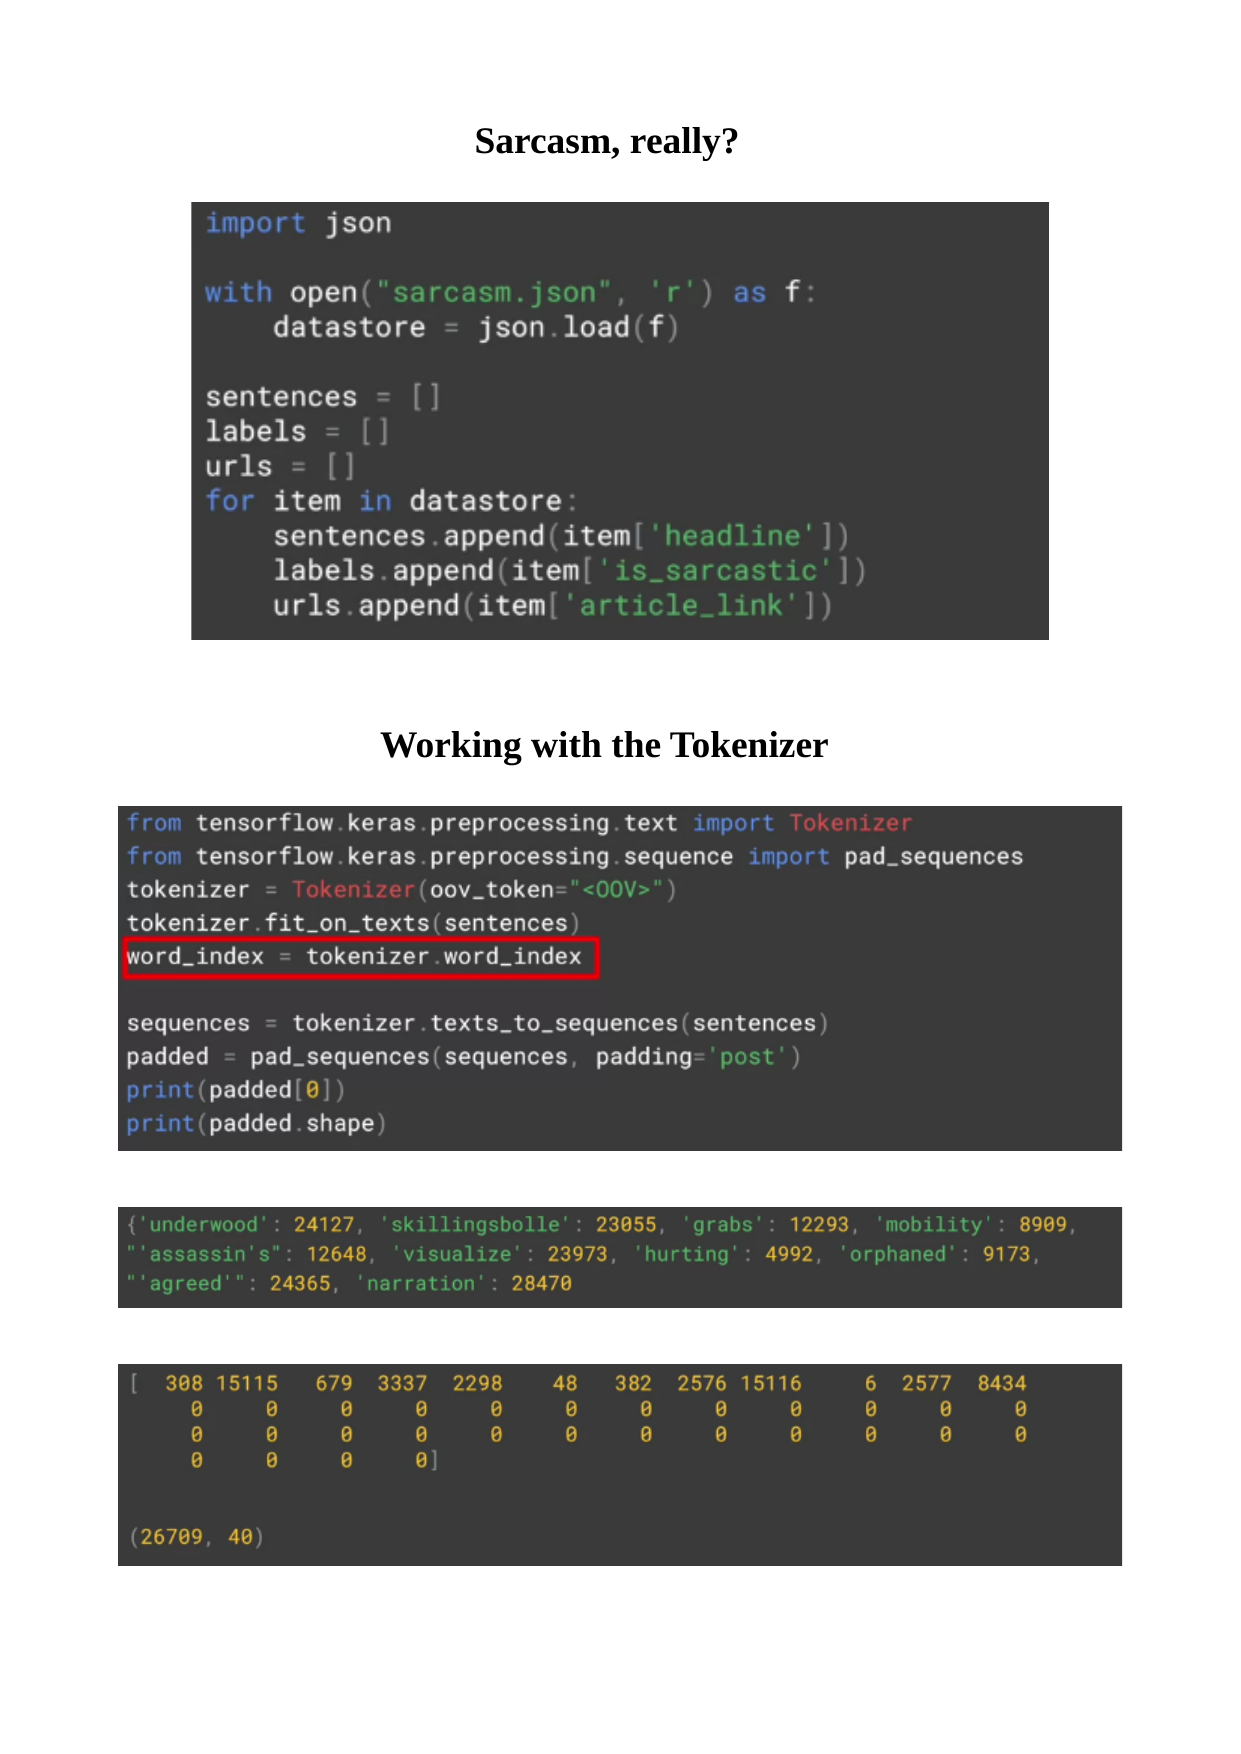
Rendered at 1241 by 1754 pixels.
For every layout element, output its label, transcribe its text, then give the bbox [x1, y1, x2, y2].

picture [118, 1364, 1123, 1566]
picture [191, 202, 1049, 640]
subtitle Working with the Tokenizer [118, 722, 1122, 765]
picture [118, 1207, 1123, 1308]
picture [118, 806, 1123, 1151]
subtitle Sarcasm, really? [118, 118, 1122, 161]
